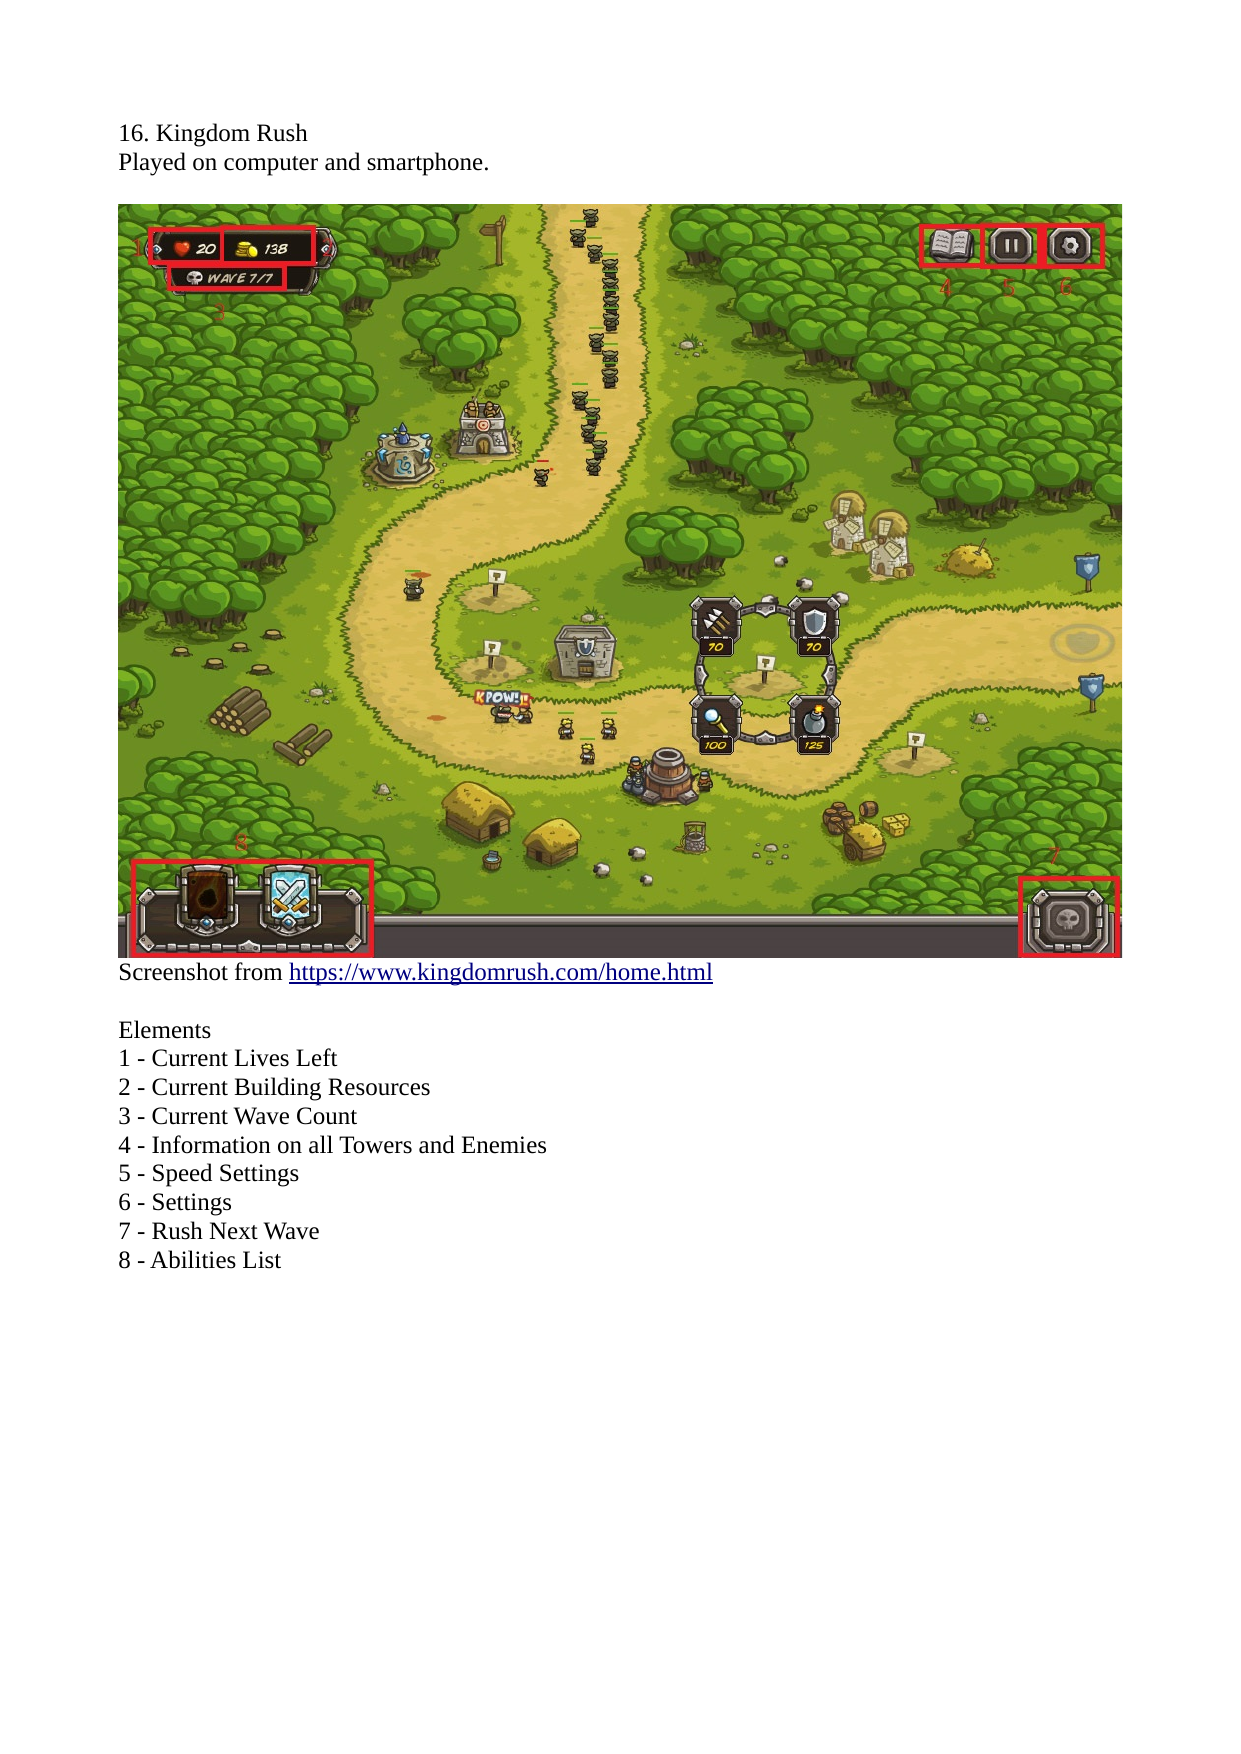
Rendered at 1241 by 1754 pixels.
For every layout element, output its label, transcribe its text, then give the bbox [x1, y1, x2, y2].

text 6 - Settings [118, 1187, 1122, 1216]
text 8 - Abilities List [118, 1245, 1122, 1273]
text 7 - Rush Next Wave [118, 1216, 1122, 1245]
text Screenshot from https://www.kingdomrush.com/home.html [118, 958, 1122, 986]
text 1 - Current Lives Left [118, 1043, 1122, 1072]
picture [118, 204, 1123, 958]
text Played on computer and smartphone. [118, 147, 1122, 176]
text 5 - Speed Settings [118, 1158, 1122, 1187]
text Elements [118, 1015, 1122, 1043]
text 2 - Current Building Resources [118, 1072, 1122, 1101]
text 4 - Information on all Towers and Enemies [118, 1130, 1122, 1158]
text 16. Kingdom Rush [118, 118, 1122, 147]
text 3 - Current Wave Count [118, 1101, 1122, 1130]
